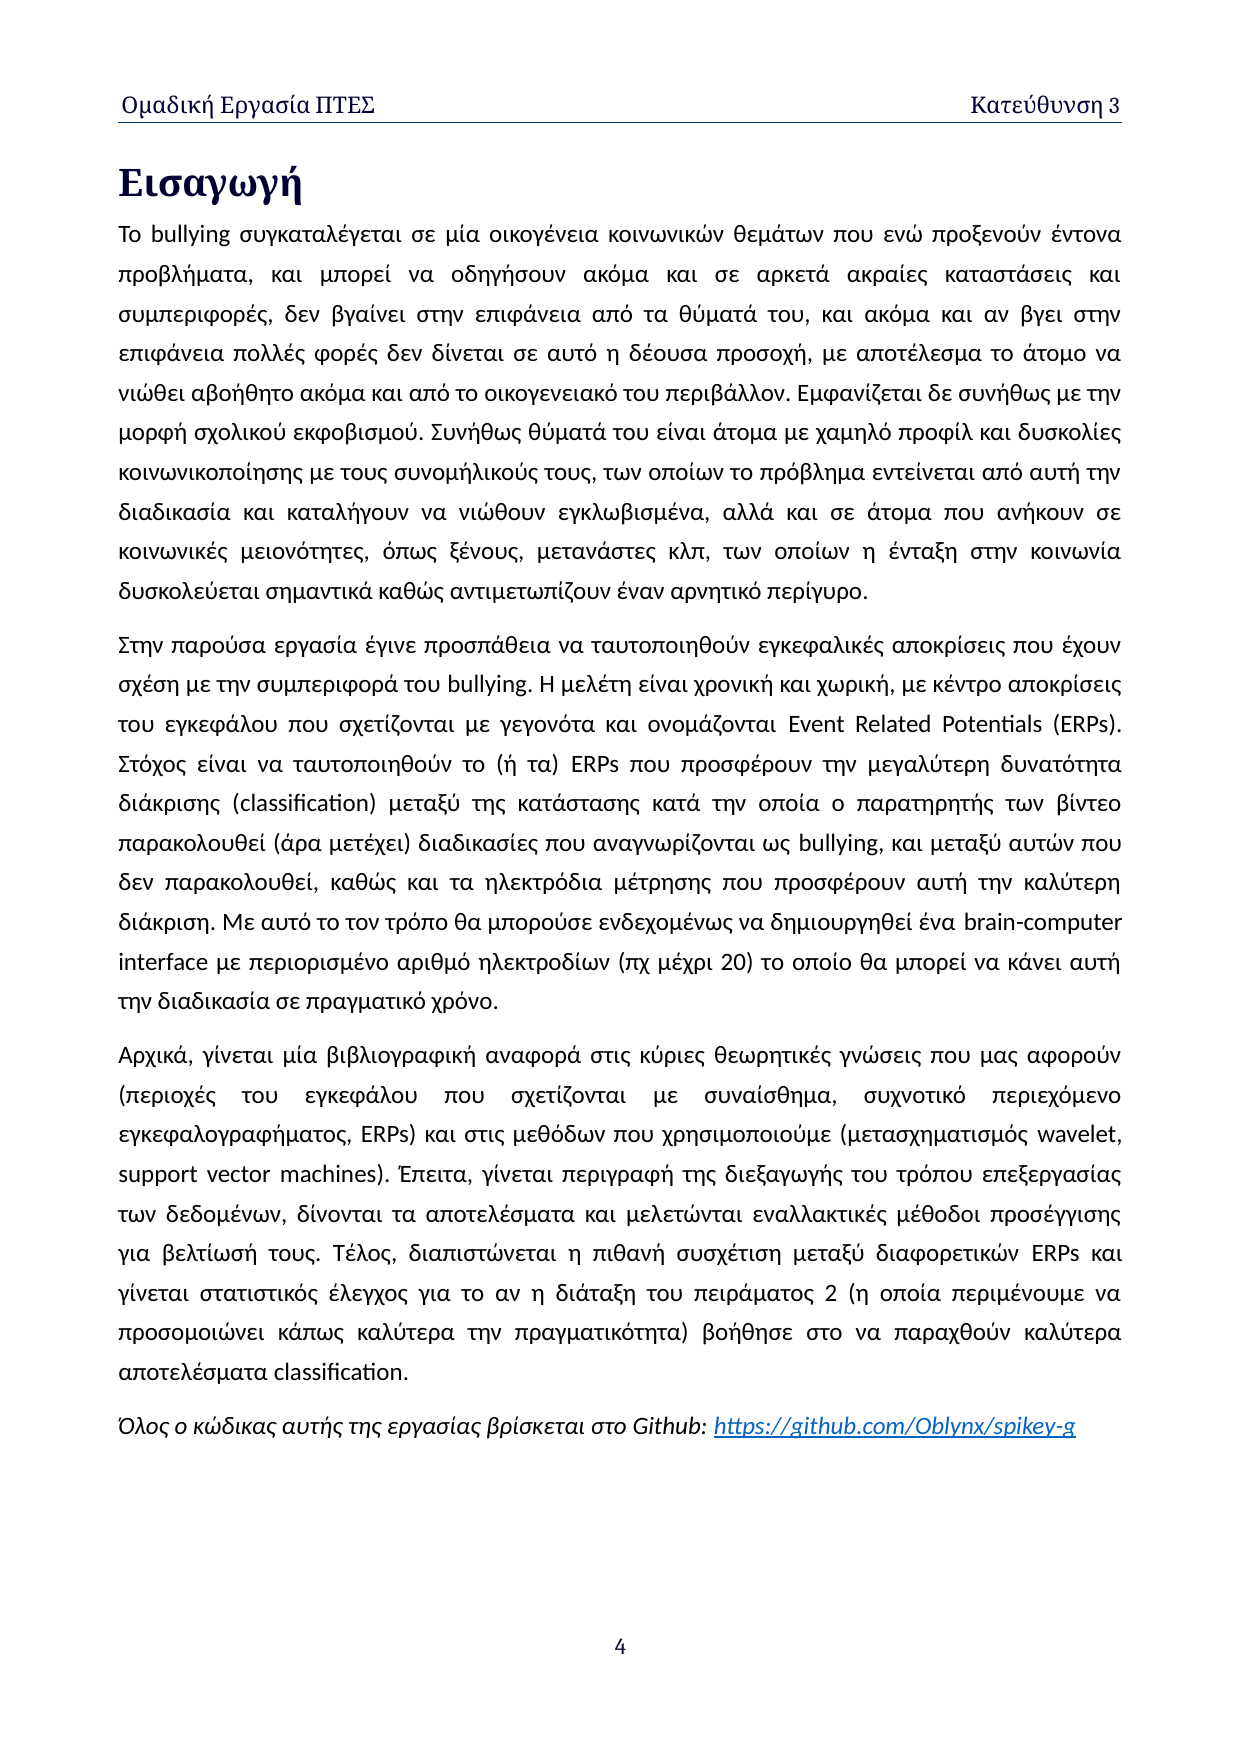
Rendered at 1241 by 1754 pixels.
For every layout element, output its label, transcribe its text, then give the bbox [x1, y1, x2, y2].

text Το bullying συγκαταλέγεται σε μία οικογένεια κοινωνικών θεμάτων που ενώ προξενούν έντονα προβλήματα, και μπορεί να οδηγήσουν ακόμα και σε αρκετά ακραίες καταστάσεις και συμπεριφορές, δεν βγαίνει στην επιφάνεια από τα θύματά του, και ακόμα και αν βγει στην επιφάνεια πολλές φορές δεν δίνεται σε αυτό η δέουσα προσοχή, με αποτέλεσμα το άτομο να νιώθει αβοήθητο ακόμα και από το οικογενειακό του περιβάλλον. Εμφανίζεται δε συνήθως με την μορφή σχολικού εκφοβισμού. Συνήθως θύματά του είναι άτομα με χαμηλό προφίλ και δυσκολίες κοινωνικοποίησης με τους συνομήλικούς τους, των οποίων το πρόβλημα εντείνεται από αυτή την διαδικασία και καταλήγουν να νιώθουν εγκλωβισμένα, αλλά και σε άτομα που ανήκουν σε κοινωνικές μειονότητες, όπως ξένους, μετανάστες κλπ, των οποίων η ένταξη στην κοινωνία δυσκολεύεται σημαντικά καθώς αντιμετωπίζουν έναν αρνητικό περίγυρο. [118, 219, 1122, 605]
text Όλος ο κώδικας αυτής της εργασίας βρίσκεται στο Github: https://github.com/Oblynx/spikey-g [118, 1410, 1122, 1441]
subtitle Εισαγωγή [118, 162, 1122, 206]
text Αρχικά, γίνεται μία βιβλιογραφική αναφορά στις κύριες θεωρητικές γνώσεις που μας αφορούν (περιοχές του εγκεφάλου που σχετίζονται με συναίσθημα, συχνοτικό περιεχόμενο εγκεφαλογραφήματος, ERPs) και στις μεθόδων που χρησιμοποιούμε (μετασχηματισμός wavelet, support vector machines). Έπειτα, γίνεται περιγραφή της διεξαγωγής του τρόπου επεξεργασίας των δεδομένων, δίνονται τα αποτελέσματα και μελετώνται εναλλακτικές μέθοδοι προσέγγισης για βελτίωσή τους. Τέλος, διαπιστώνεται η πιθανή συσχέτιση μεταξύ διαφορετικών ERPs και γίνεται στατιστικός έλεγχος για το αν η διάταξη του πειράματος 2 (η οποία περιμένουμε να προσομοιώνει κάπως καλύτερα την πραγματικότητα) βοήθησε στο να παραχθούν καλύτερα αποτελέσματα classification. [118, 1039, 1122, 1387]
text Στην παρούσα εργασία έγινε προσπάθεια να ταυτοποιηθούν εγκεφαλικές αποκρίσεις που έχουν σχέση με την συμπεριφορά του bullying. Η μελέτη είναι χρονική και χωρική, με κέντρο αποκρίσεις του εγκεφάλου που σχετίζονται με γεγονότα και ονομάζονται Event Related Potentials (ERPs). Στόχος είναι να ταυτοποιηθούν το (ή τα) ERPs που προσφέρουν την μεγαλύτερη δυνατότητα διάκρισης (classification) μεταξύ της κατάστασης κατά την οποία ο παρατηρητής των βίντεο παρακολουθεί (άρα μετέχει) διαδικασίες που αναγνωρίζονται ως bullying, και μεταξύ αυτών που δεν παρακολουθεί, καθώς και τα ηλεκτρόδια μέτρησης που προσφέρουν αυτή την καλύτερη διάκριση. Με αυτό το τον τρόπο θα μπορούσε ενδεχομένως να δημιουργηθεί ένα brain-computer interface με περιορισμένο αριθμό ηλεκτροδίων (πχ μέχρι 20) το οποίο θα μπορεί να κάνει αυτή την διαδικασία σε πραγματικό χρόνο. [118, 629, 1122, 1016]
